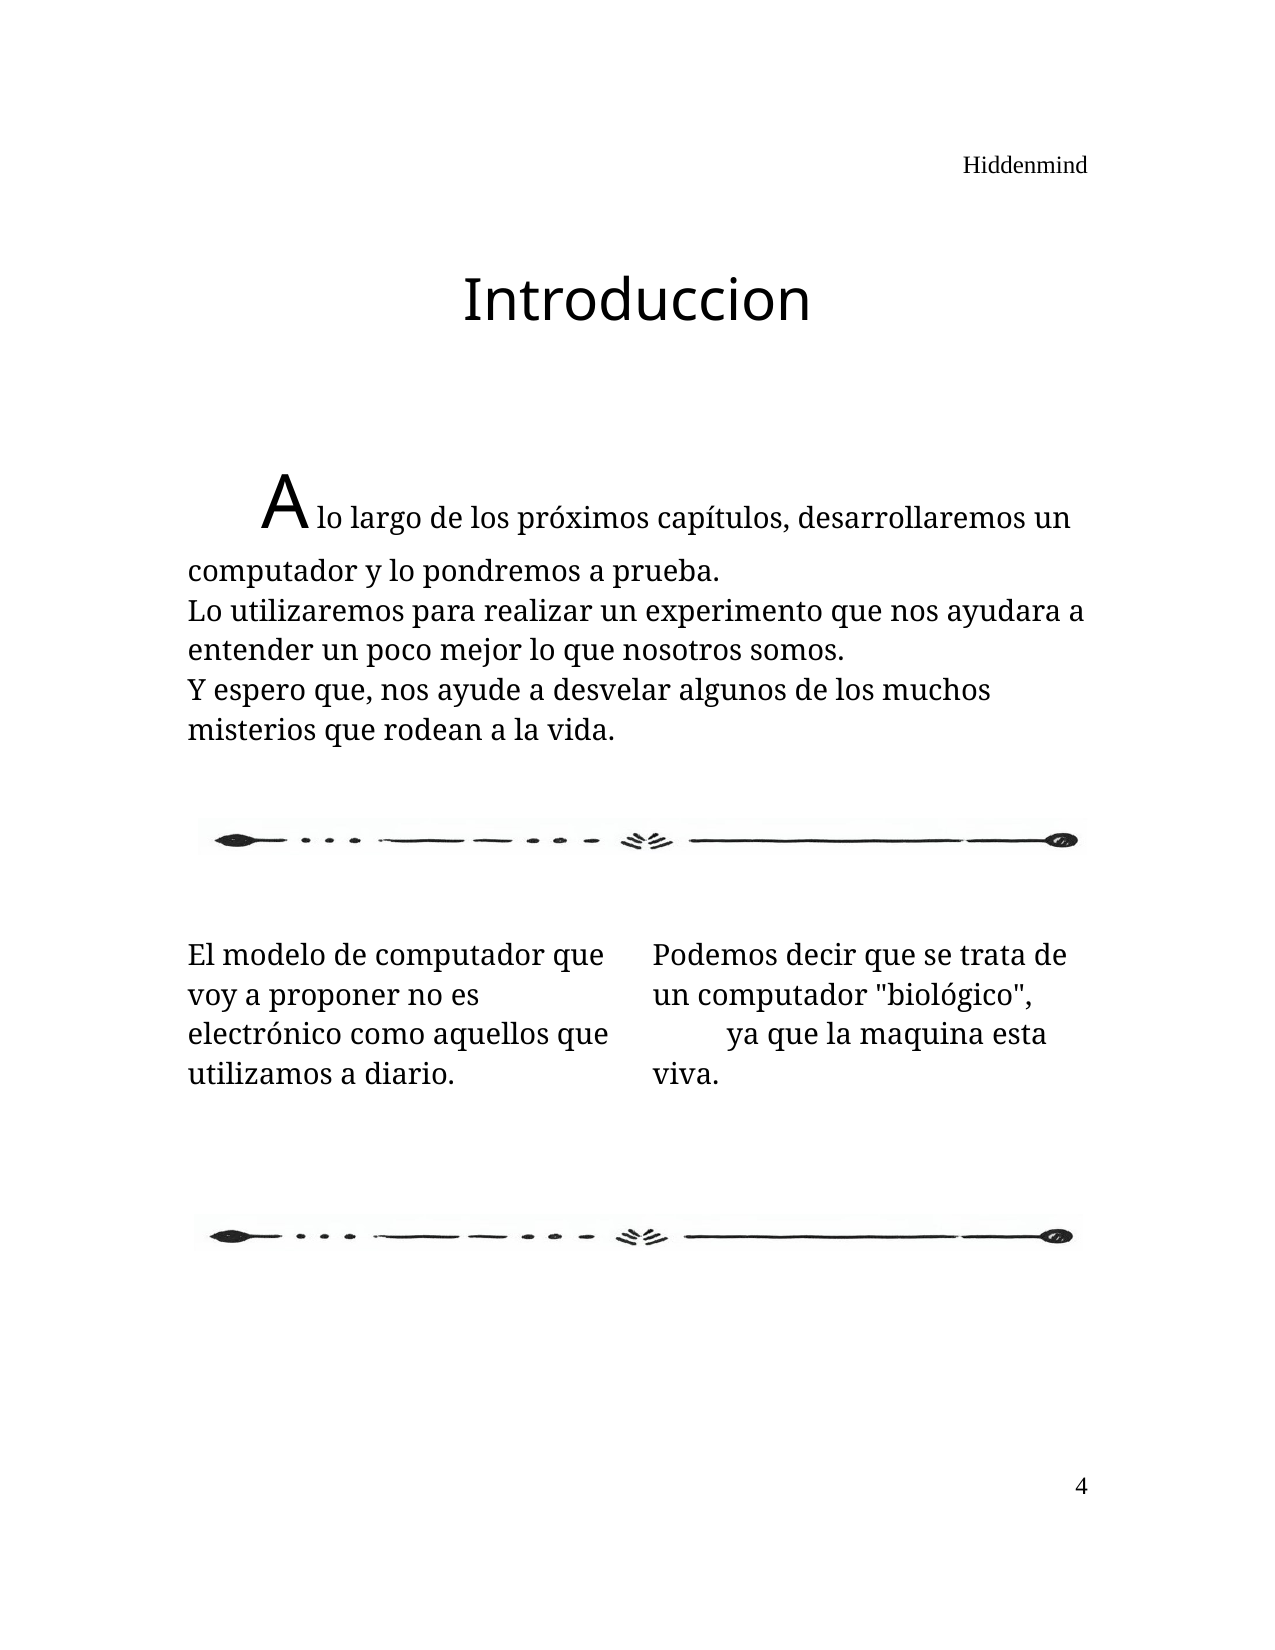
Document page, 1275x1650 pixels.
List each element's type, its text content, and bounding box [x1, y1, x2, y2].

text ya que la maquina esta viva. [652, 1013, 1087, 1093]
text A lo largo de los próximos capítulos, desarrollaremos un computador y lo pondremos a prueba. [187, 448, 1087, 590]
text Y espero que, nos ayude a desvelar algunos de los muchos misterios que rodean a la vida. [187, 669, 1087, 749]
picture [193, 1214, 1083, 1251]
text Podemos decir que se trata de un computador "biológico", [652, 934, 1087, 1013]
text Lo utilizaremos para realizar un experimento que nos ayudara a entender un poco mejor lo que nosotros somos. [187, 590, 1087, 669]
picture [198, 818, 1088, 855]
text El modelo de computador que voy a proponer no es electrónico como aquellos que utilizamos a diario. [187, 934, 622, 1093]
